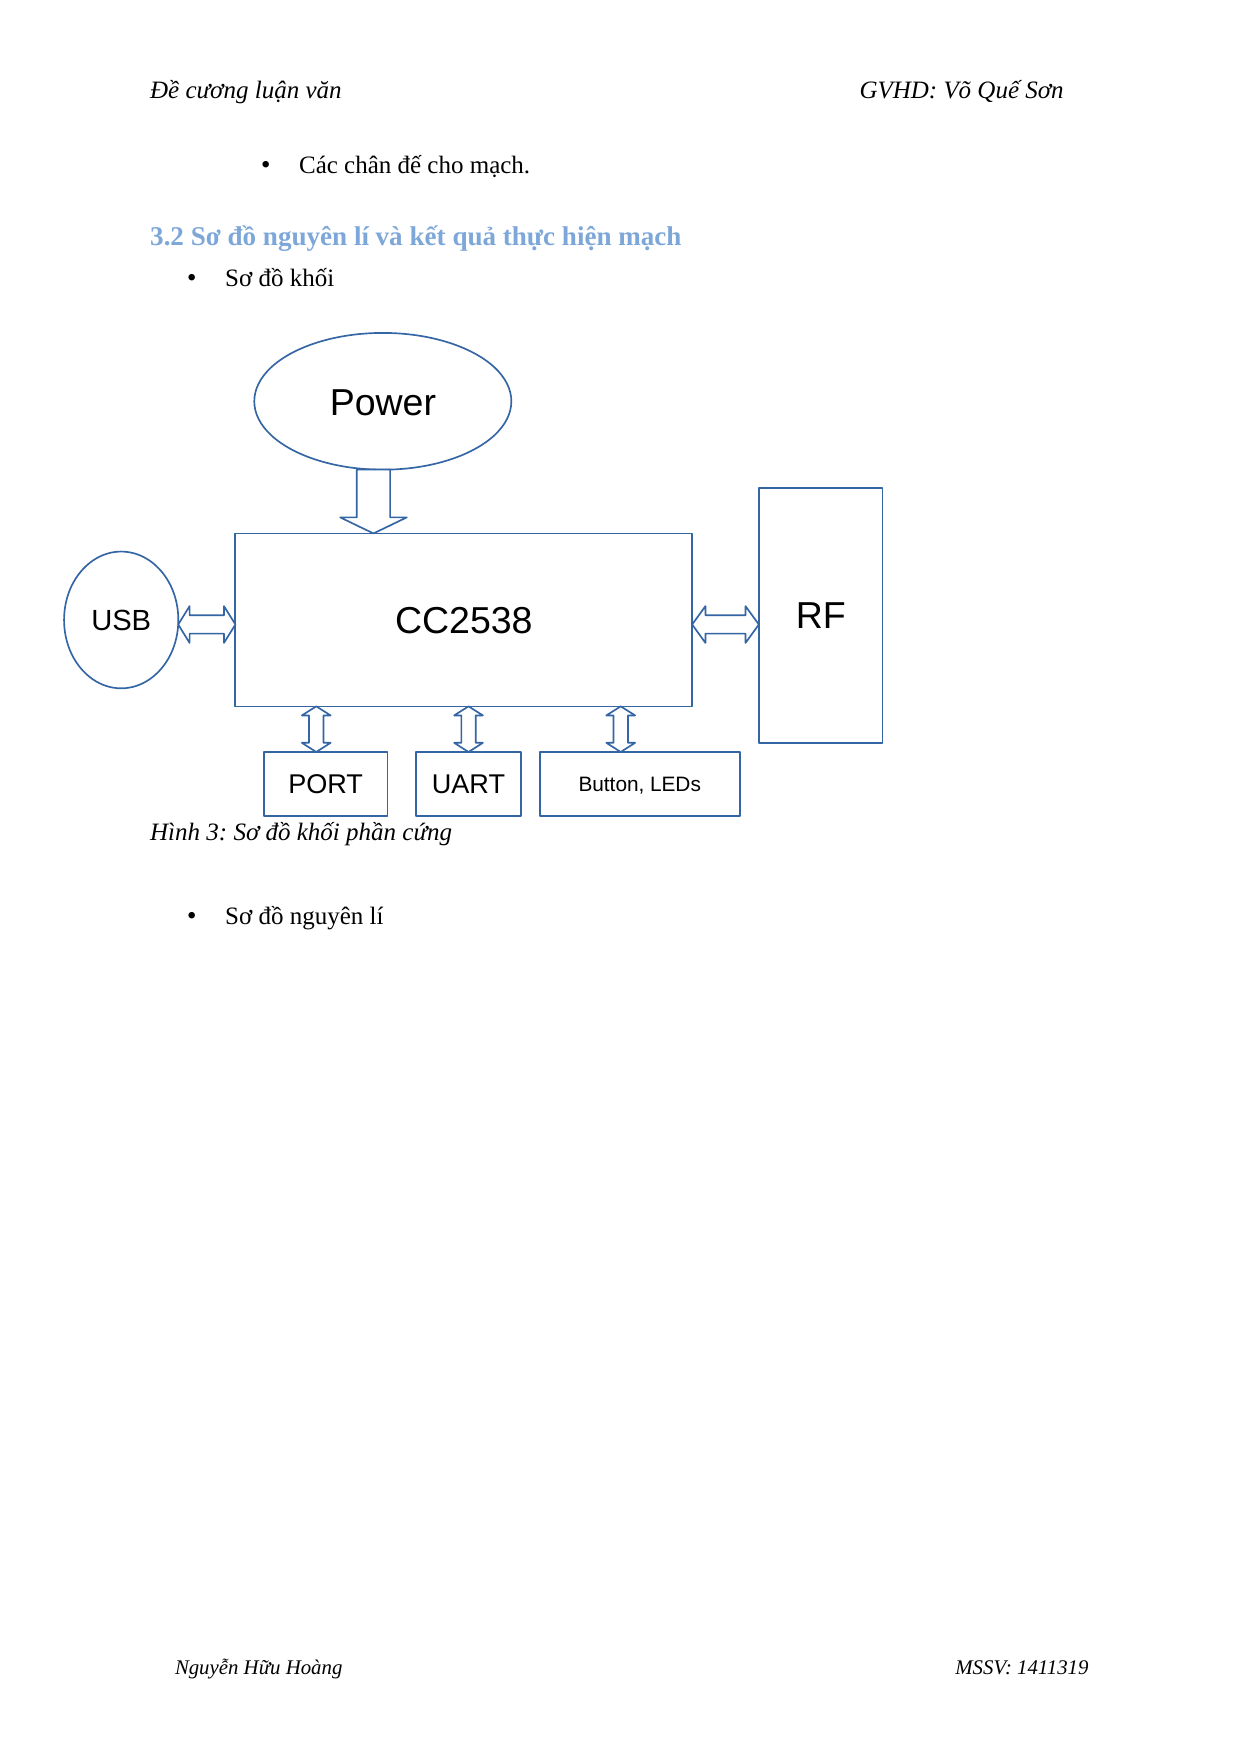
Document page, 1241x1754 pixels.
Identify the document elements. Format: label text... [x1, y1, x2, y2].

list Hình 3: Sơ đồ khối phần cứng [379, 345, 797, 620]
list Các chân đế cho mạch. [261, 150, 1090, 179]
subtitle 3.2 Sơ đồ nguyên lí và kết quả thực hiện mạch [150, 220, 1090, 251]
list Sơ đồ khối [187, 263, 1090, 292]
list Hình 3: Sơ đồ khối phần cứng [150, 345, 368, 619]
list Sơ đồ nguyên lí [187, 901, 1090, 930]
list Hình 3: Sơ đồ khối phần cứng [150, 629, 797, 845]
